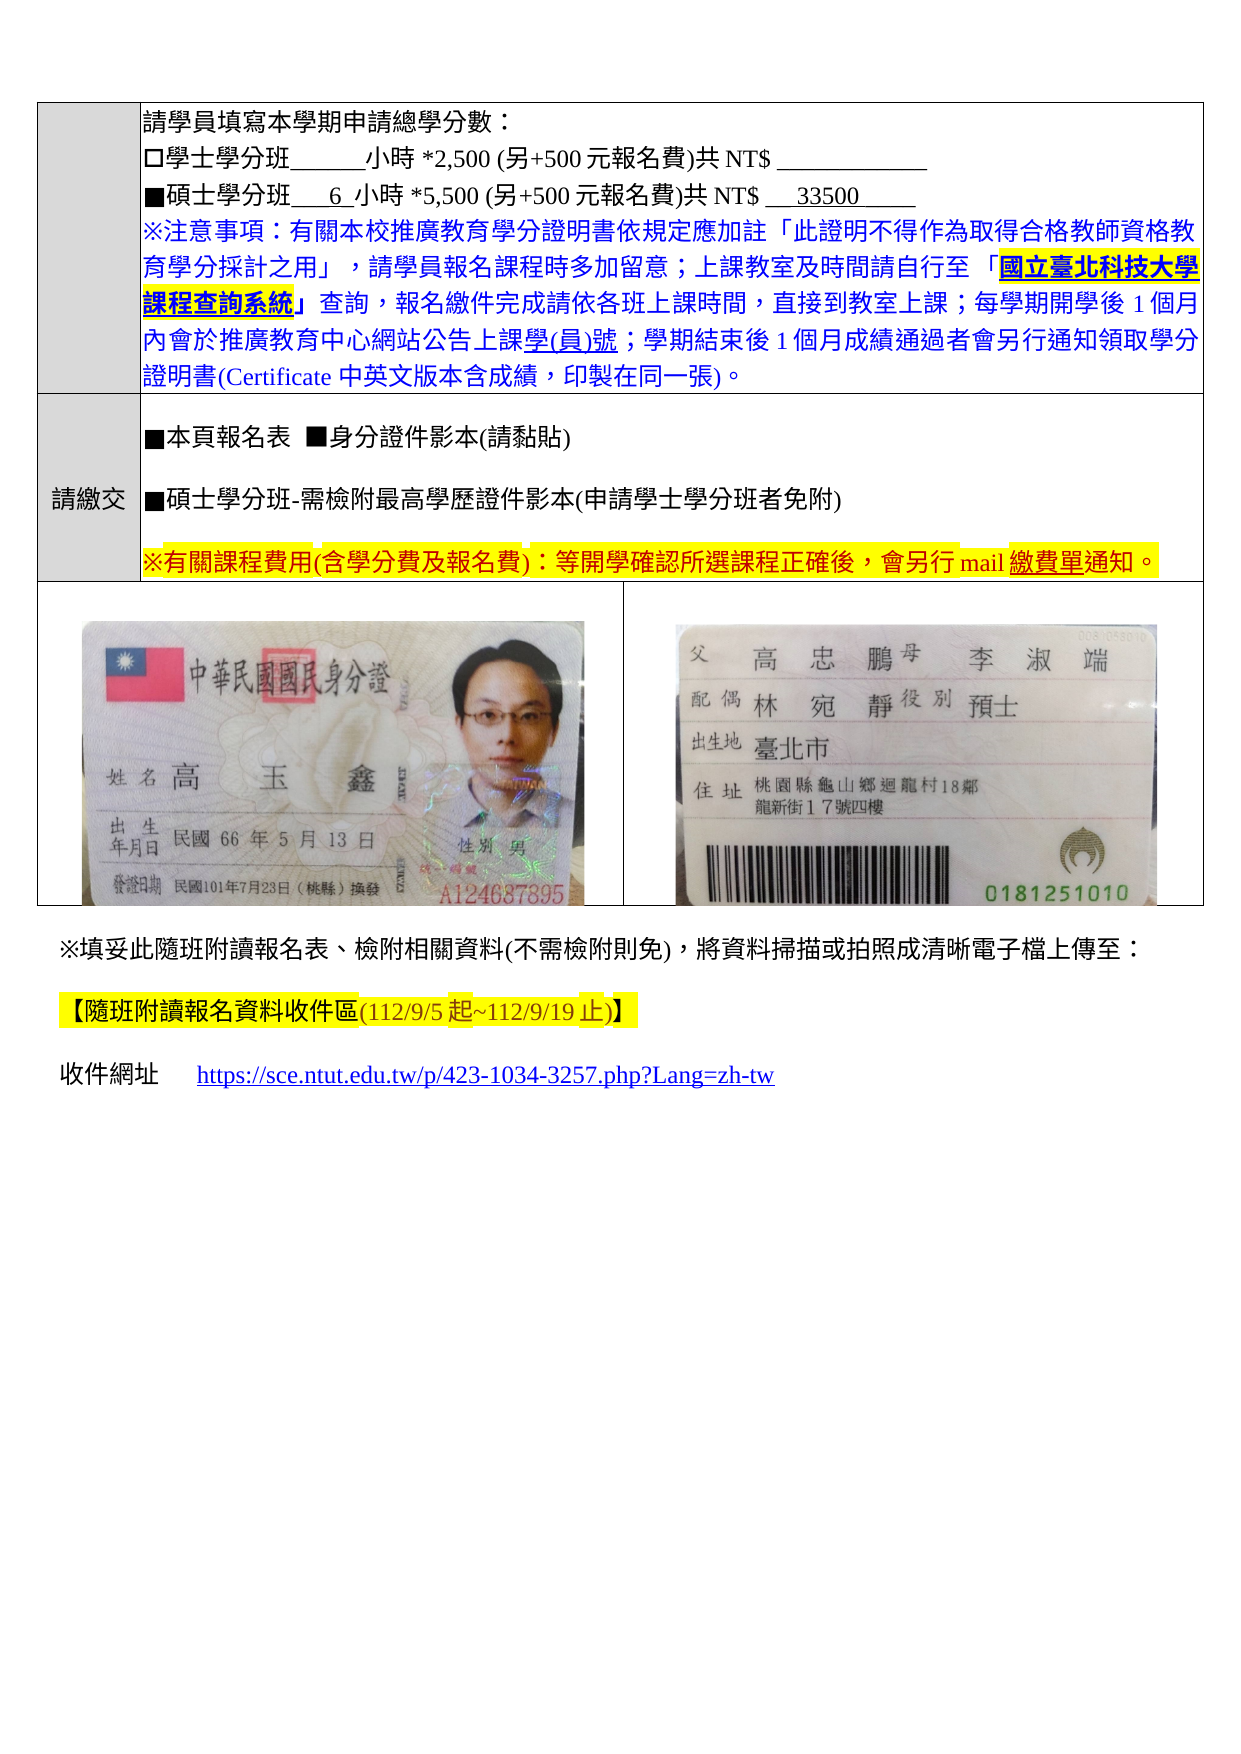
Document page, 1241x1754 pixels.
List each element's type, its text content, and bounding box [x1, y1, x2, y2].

text ※填妥此隨班附讀報名表、檢附相關資料(不需檢附則免)，將資料掃描或拍照成清晰電子檔上傳至： [59, 906, 1181, 968]
table_cell [38, 582, 623, 905]
table_cell ■本頁報名表 ■身分證件影本(請黏貼) ■碩士學分班-需檢附最高學歷證件影本(申請學士學分班者免附) ※有關課程費用(含學分費及報名費)：等開學確認所選課程正確後，會另行mail繳費單通知。 [141, 394, 1203, 581]
table_cell 請學員填寫本學期申請總學分數： 學士學分班______小時 *2,500 (另+500元報名費)共NT$ ____________ ■碩士學分班___6_小時 *5,500 (另+500元報名費)共NT$ __ 33500 ____ ※注意事項：有關本校推廣教育學分證明書依規定應加註「此證明不得作為取得合格教師資格教育學分採計之用」，請學員報名課程時多加留意；上課教室及時間請自行至「國立臺北科技大學課程查詢系統」查詢，報名繳件完成請依各班上課時間，直接到教室上課；每學期開學後1個月內會於推廣教育中心網站公告上課學(員)號；學期結束後1個月成績通過者會另行通知領取學分證明書(Certificate 中英文版本含成績，印製在同一張)。 [141, 103, 1203, 393]
text 【隨班附讀報名資料收件區(112/9/5起~112/9/19止)】 [59, 968, 1181, 1031]
table_cell 請繳交 [38, 394, 140, 581]
table_cell [38, 103, 140, 393]
table_cell [624, 582, 1203, 905]
text 收件網址 https://sce.ntut.edu.tw/p/423-1034-3257.php?Lang=zh-tw [59, 1031, 1181, 1093]
